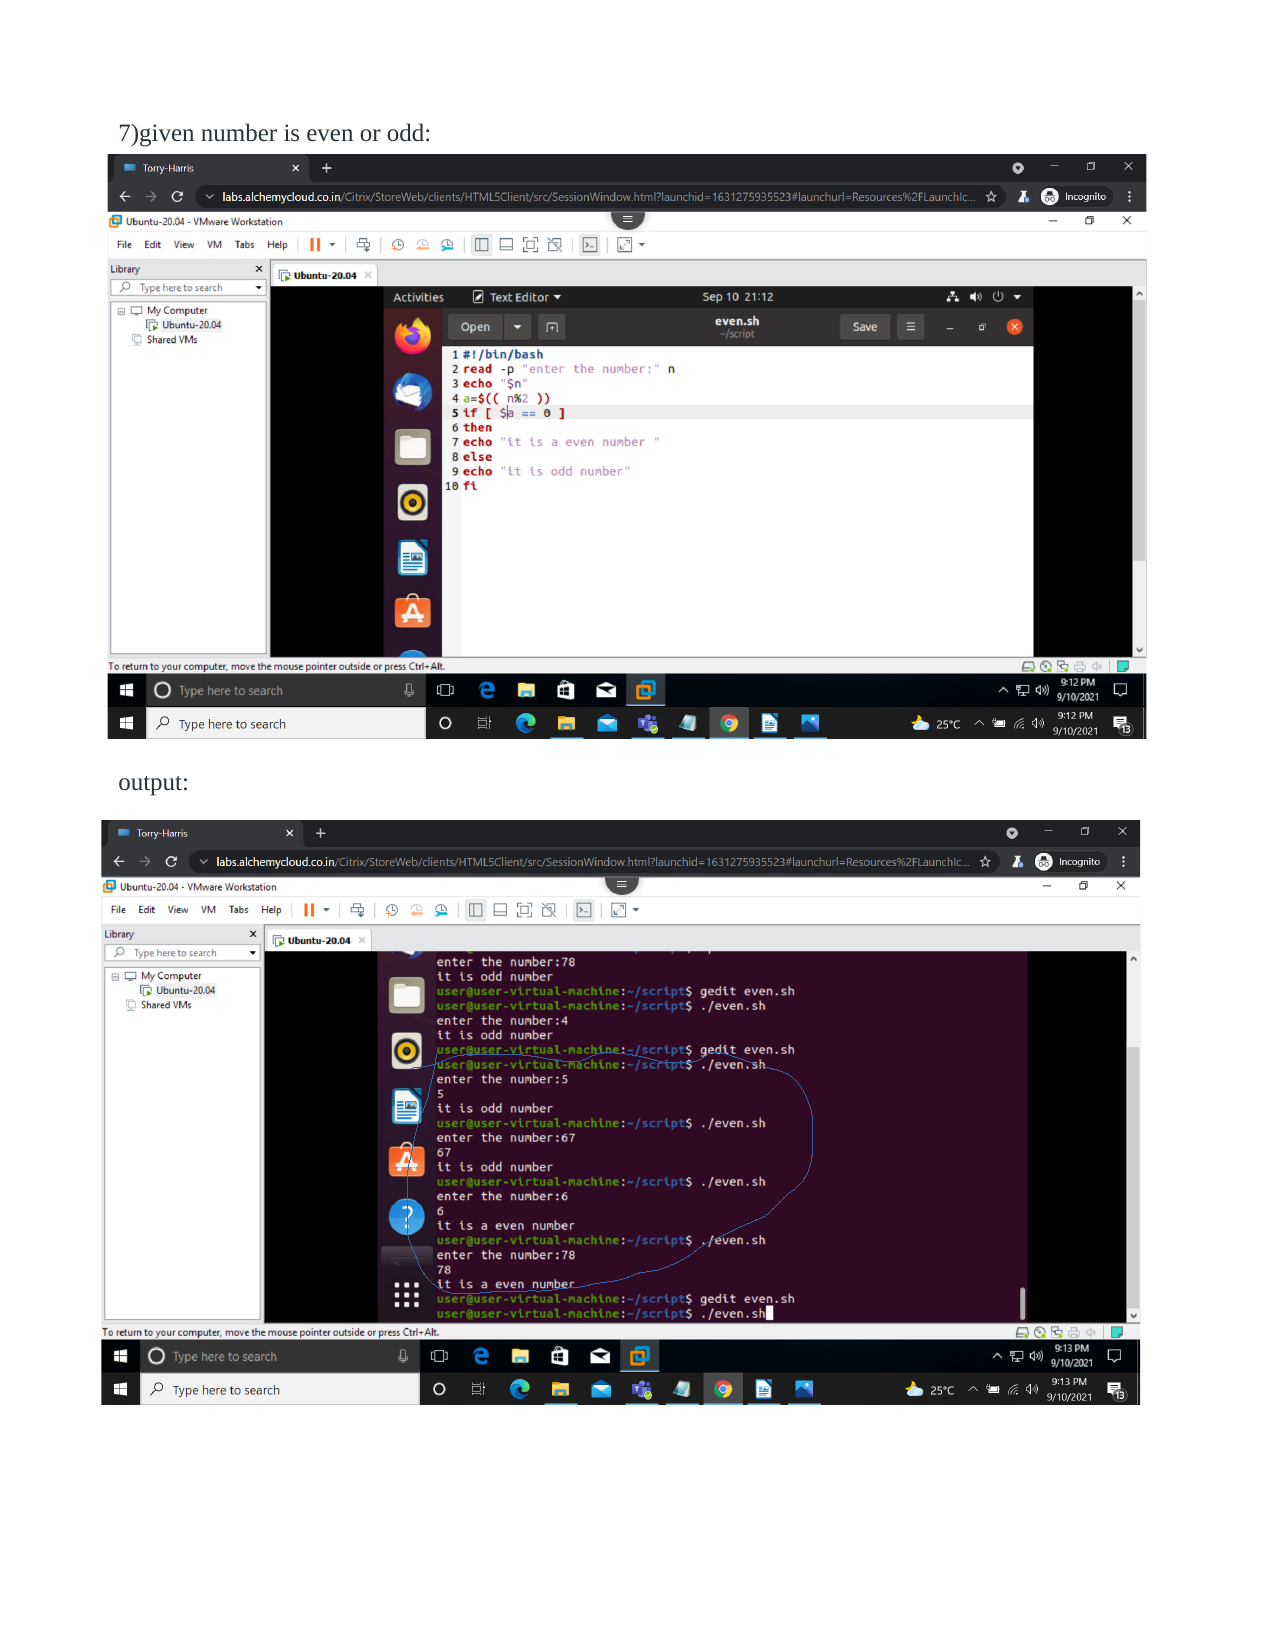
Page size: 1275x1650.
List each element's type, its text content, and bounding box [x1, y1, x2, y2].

picture [107, 154, 1147, 739]
text 7)given number is even or odd: [118, 118, 1157, 147]
picture [101, 820, 1141, 1405]
text output: [118, 767, 1157, 796]
